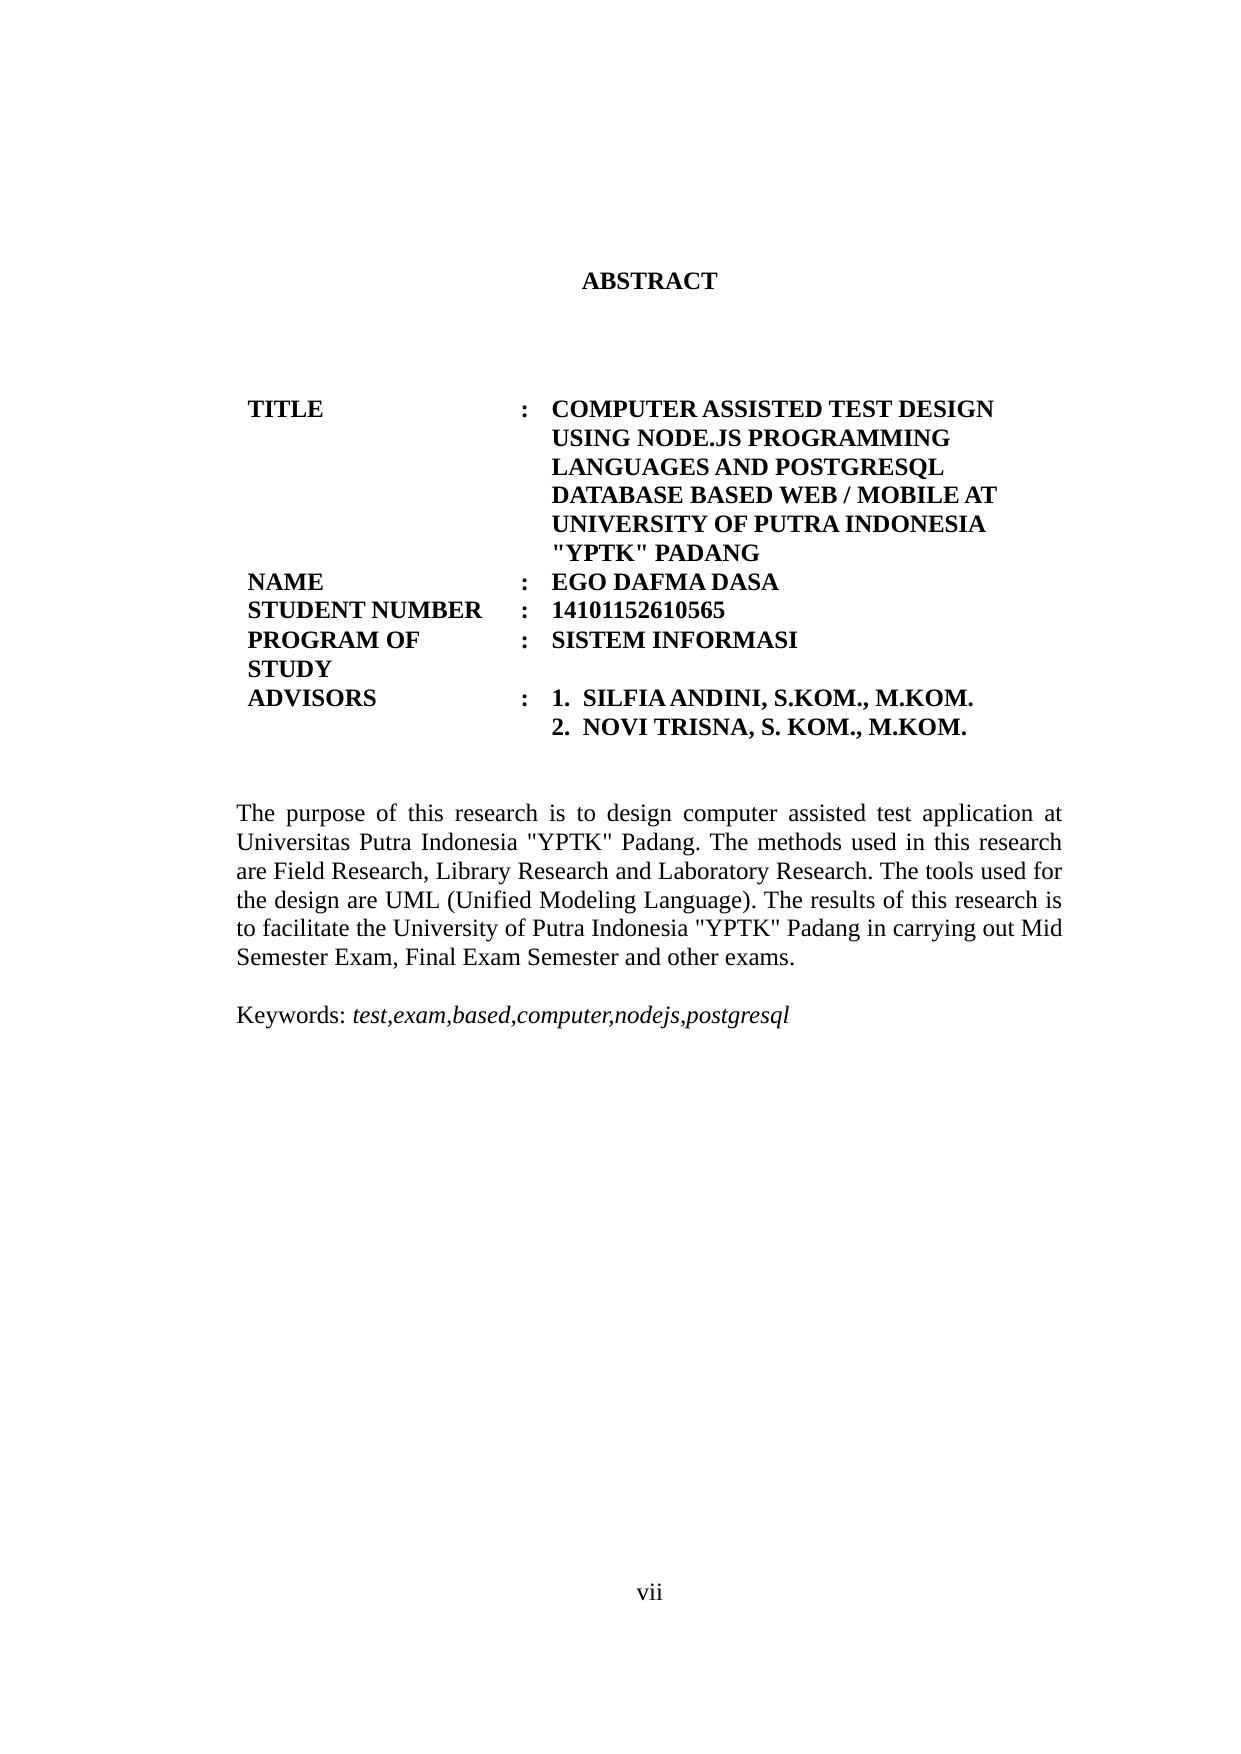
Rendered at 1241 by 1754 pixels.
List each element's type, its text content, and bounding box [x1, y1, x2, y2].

text Keywords: test,exam,based,computer,nodejs,postgresql [236, 971, 1063, 1028]
table_cell [236, 712, 509, 770]
table_cell 2. NOVI TRISNA, S. KOM., M.KOM. [540, 712, 1061, 770]
table_cell [509, 712, 540, 770]
table_header : [509, 394, 540, 567]
table_cell : [509, 683, 540, 712]
table_cell SISTEM INFORMASI [540, 625, 1061, 683]
text The purpose of this research is to design computer assisted test application at Universitas Putra Indonesia "YPTK" Padang. The methods used in this research are Field Research, Library Research and Laboratory Research. The tools used for the design are UML (Unified Modeling Language). The results of this research is to facilitate the University of Putra Indonesia "YPTK" Padang in carrying out Mid Semester Exam, Final Exam Semester and other exams. [236, 798, 1063, 971]
table_cell : [509, 625, 540, 683]
table_cell : [509, 596, 540, 625]
table_cell ADVISORS [236, 683, 509, 712]
text ABSTRACT [236, 266, 1063, 294]
table_cell 14101152610565 [540, 596, 1061, 625]
table_header TITLE [236, 394, 509, 567]
table_cell EGO DAFMA DASA [540, 567, 1061, 596]
table_header COMPUTER ASSISTED TEST DESIGN USING NODE.JS PROGRAMMING LANGUAGES AND POSTGRESQL DATABASE BASED WEB / MOBILE AT UNIVERSITY OF PUTRA INDONESIA "YPTK" PADANG [540, 394, 1061, 567]
table_cell : [509, 567, 540, 596]
table_cell NAME [236, 567, 509, 596]
table_cell STUDENT NUMBER [236, 596, 509, 625]
table_cell 1. SILFIA ANDINI, S.KOM., M.KOM. [540, 683, 1061, 712]
table_cell PROGRAM OF STUDY [236, 625, 509, 683]
